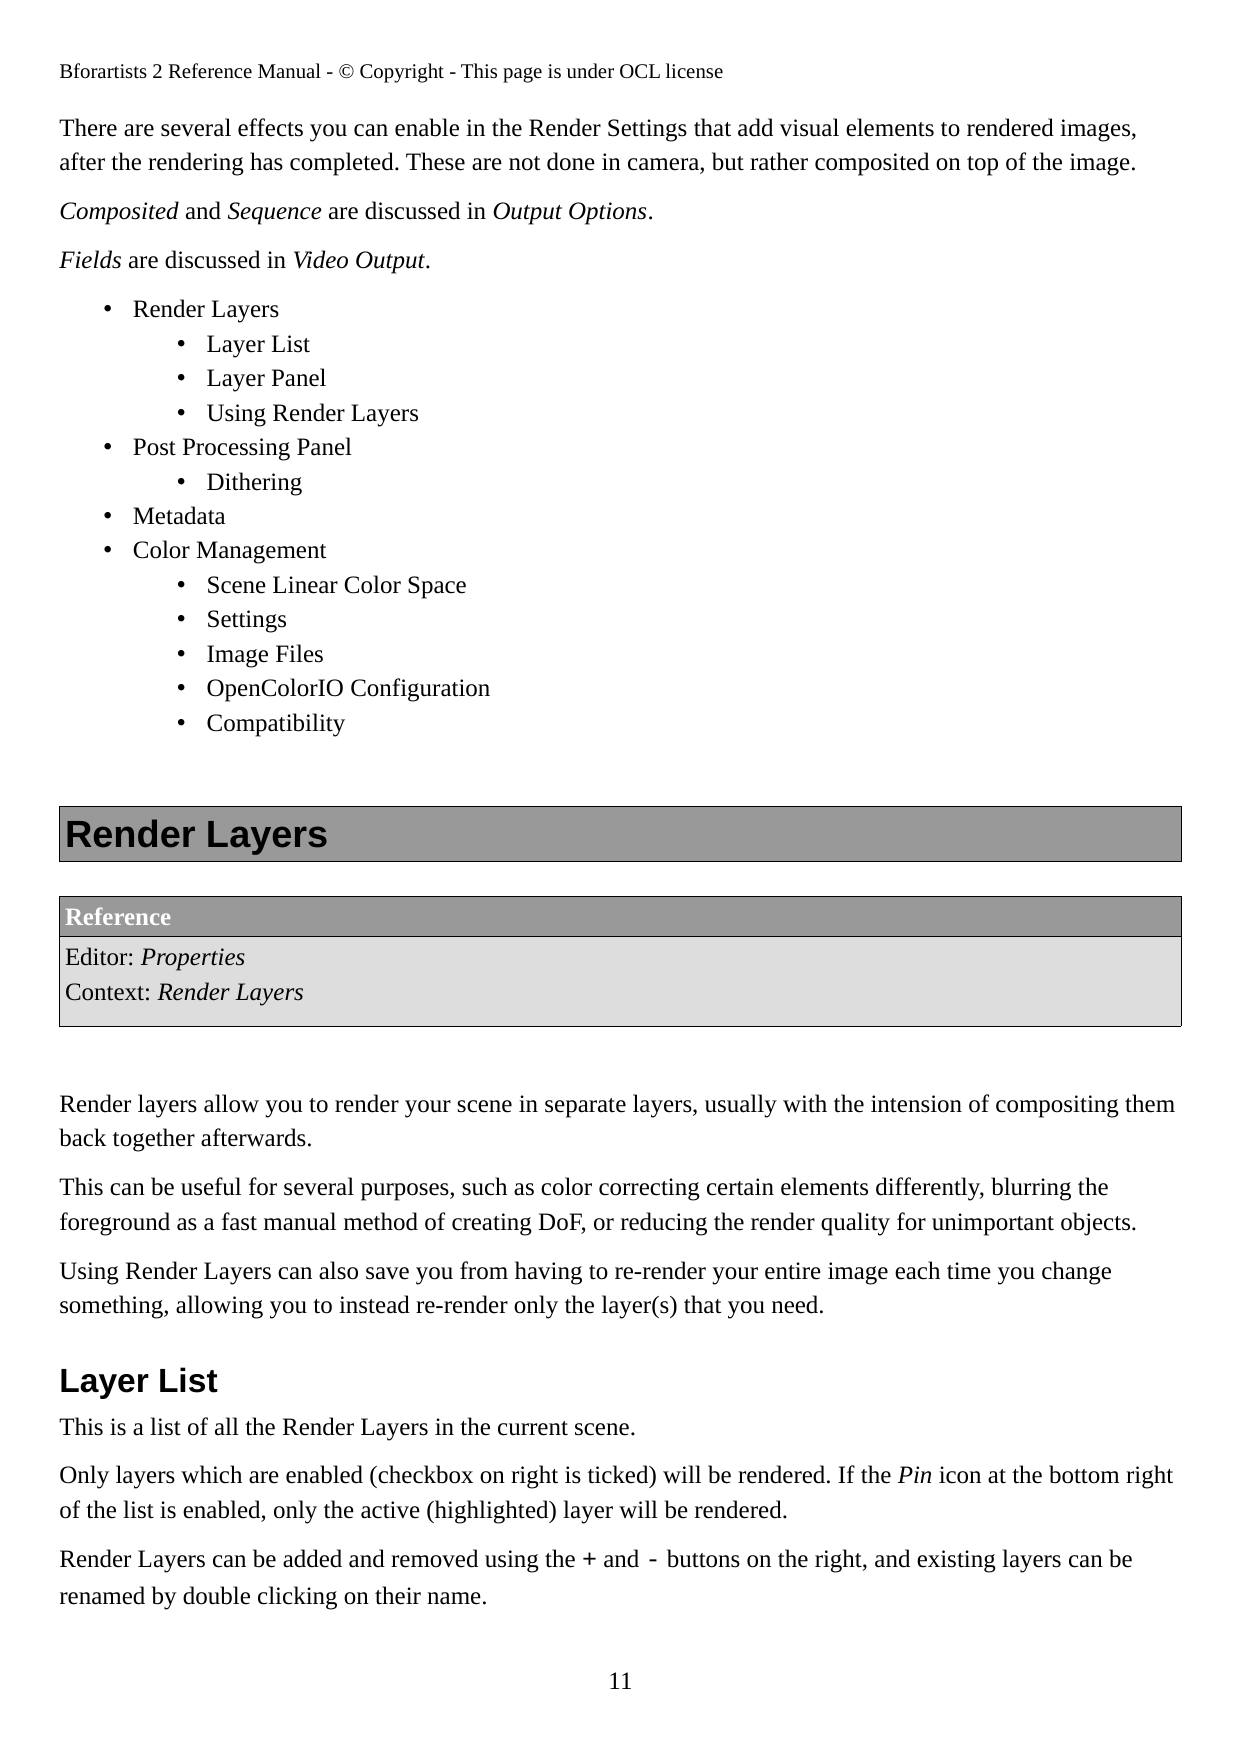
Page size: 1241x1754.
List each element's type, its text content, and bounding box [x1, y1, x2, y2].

list Layer List [177, 329, 1181, 357]
list Image Files [177, 639, 1181, 668]
list Compatibility [177, 708, 1181, 737]
list Color Management [103, 536, 1181, 564]
list Post Processing Panel [103, 432, 1181, 461]
list Layer Panel [177, 363, 1181, 392]
text Render Layers can be added and removed using the + and - buttons on the right, and existing layers can be renamed by double clicking on their name. [59, 1544, 1181, 1609]
list Metadata [103, 501, 1181, 530]
list Scene Linear Color Space [177, 570, 1181, 599]
text Fields are discussed in Video Output. [59, 245, 1181, 274]
text Composited and Sequence are discussed in Output Options. [59, 196, 1181, 225]
list OpenColorIO Configuration [177, 673, 1181, 702]
text Render layers allow you to render your scene in separate layers, usually with the intension of compositing them back together afterwards. [59, 1089, 1181, 1152]
list Using Render Layers [177, 398, 1181, 426]
text Using Render Layers can also save you from having to re-render your entire image each time you change something, allowing you to instead re-render only the layer(s) that you need. [59, 1256, 1181, 1319]
text Only layers which are enabled (checkbox on right is ticked) will be rendered. If the Pin icon at the bottom right of the list is enabled, only the active (highlighted) layer will be rendered. [59, 1461, 1181, 1524]
list Render Layers [103, 294, 1181, 323]
text There are several effects you can enable in the Render Settings that add visual elements to rendered images, after the rendering has completed. These are not done in camera, but rather composited on top of the image. [59, 113, 1181, 176]
text This is a list of all the Render Layers in the current scene. [59, 1412, 1181, 1440]
list Settings [177, 604, 1181, 633]
table_header Reference [60, 897, 1181, 936]
subtitle Layer List [59, 1360, 1181, 1399]
text This can be useful for several purposes, such as color correcting certain elements differently, blurring the foreground as a fast manual method of creating DoF, or reducing the render quality for unimportant objects. [59, 1172, 1181, 1236]
table_header Render Layers [60, 807, 1181, 861]
table_cell Editor: Properties Context: Render Layers [60, 937, 1181, 1026]
list Dithering [177, 467, 1181, 495]
